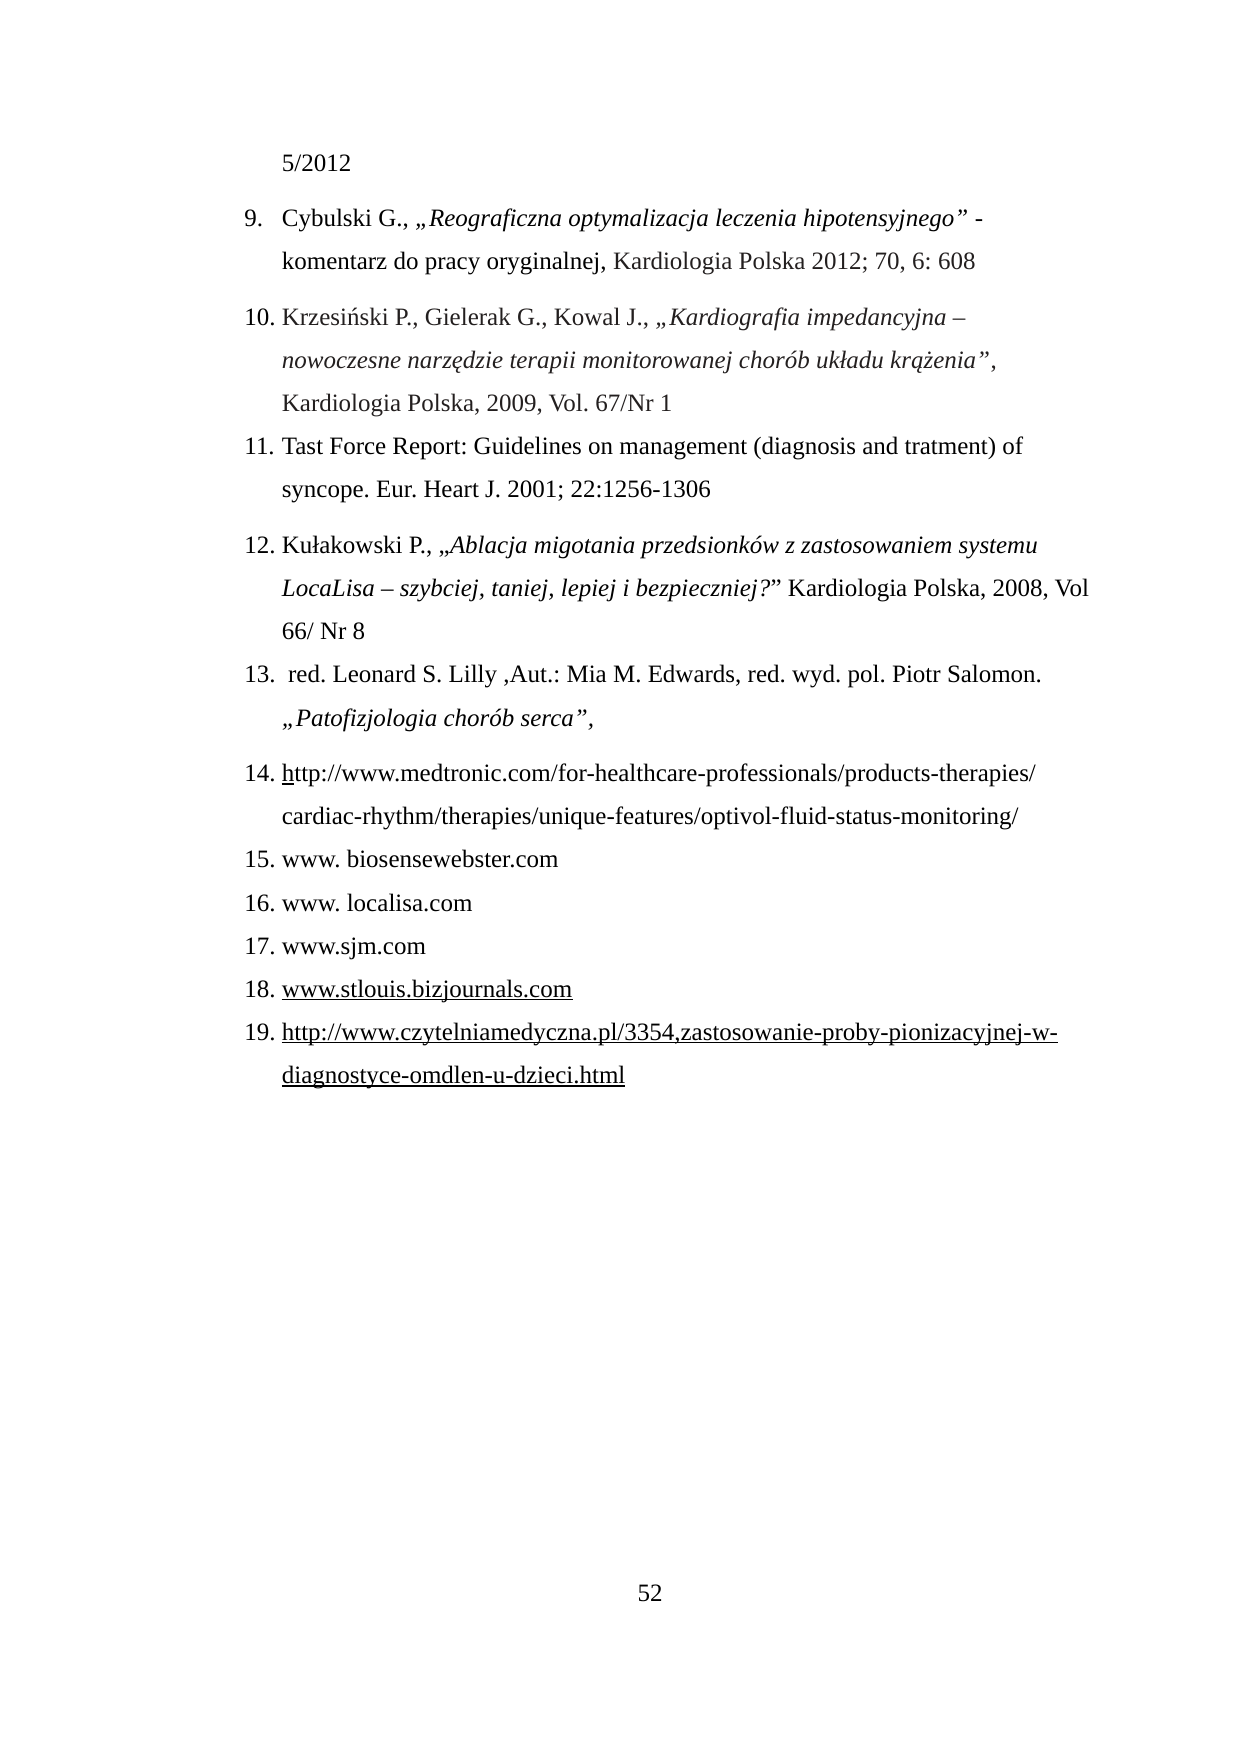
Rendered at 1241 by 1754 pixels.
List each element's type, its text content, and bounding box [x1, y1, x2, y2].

list Tast Force Report: Guidelines on management (diagnosis and tratment) of syncope. Eur. Heart J. 2001; 22:1256-1306 [244, 431, 1093, 503]
list www.stlouis.bizjournals.com [244, 974, 1093, 1003]
list http://www.czytelniamedyczna.pl/3354,zastosowanie-proby-pionizacyjnej-w-diagnostyce-omdlen-u-dzieci.html [244, 1017, 1093, 1089]
list Cybulski G., „Reograficzna optymalizacja leczenia hipotensyjnego” - komentarz do pracy oryginalnej, Kardiologia Polska 2012; 70, 6: 608 [244, 203, 1093, 275]
list www. biosensewebster.com [244, 844, 1093, 873]
list www.sjm.com [244, 931, 1093, 959]
list Kułakowski P., „Ablacja migotania przedsionków z zastosowaniem systemu LocaLisa – szybciej, taniej, lepiej i bezpieczniej?” Kardiologia Polska, 2008, Vol 66/ Nr 8 [244, 530, 1093, 645]
list http://www.medtronic.com/for-healthcare-professionals/products-therapies/cardiac-rhythm/therapies/unique-features/optivol-fluid-status-monitoring/ [244, 758, 1093, 830]
list www. localisa.com [244, 888, 1093, 916]
list 5/2012 [244, 148, 1093, 176]
list red. Leonard S. Lilly ,Aut.: Mia M. Edwards, red. wyd. pol. Piotr Salomon. „Patofizjologia chorób serca”, [244, 659, 1093, 731]
list Krzesiński P., Gielerak G., Kowal J., „Kardiografia impedancyjna – nowoczesne narzędzie terapii monitorowanej chorób układu krążenia”, Kardiologia Polska, 2009, Vol. 67/Nr 1 [244, 302, 1093, 417]
